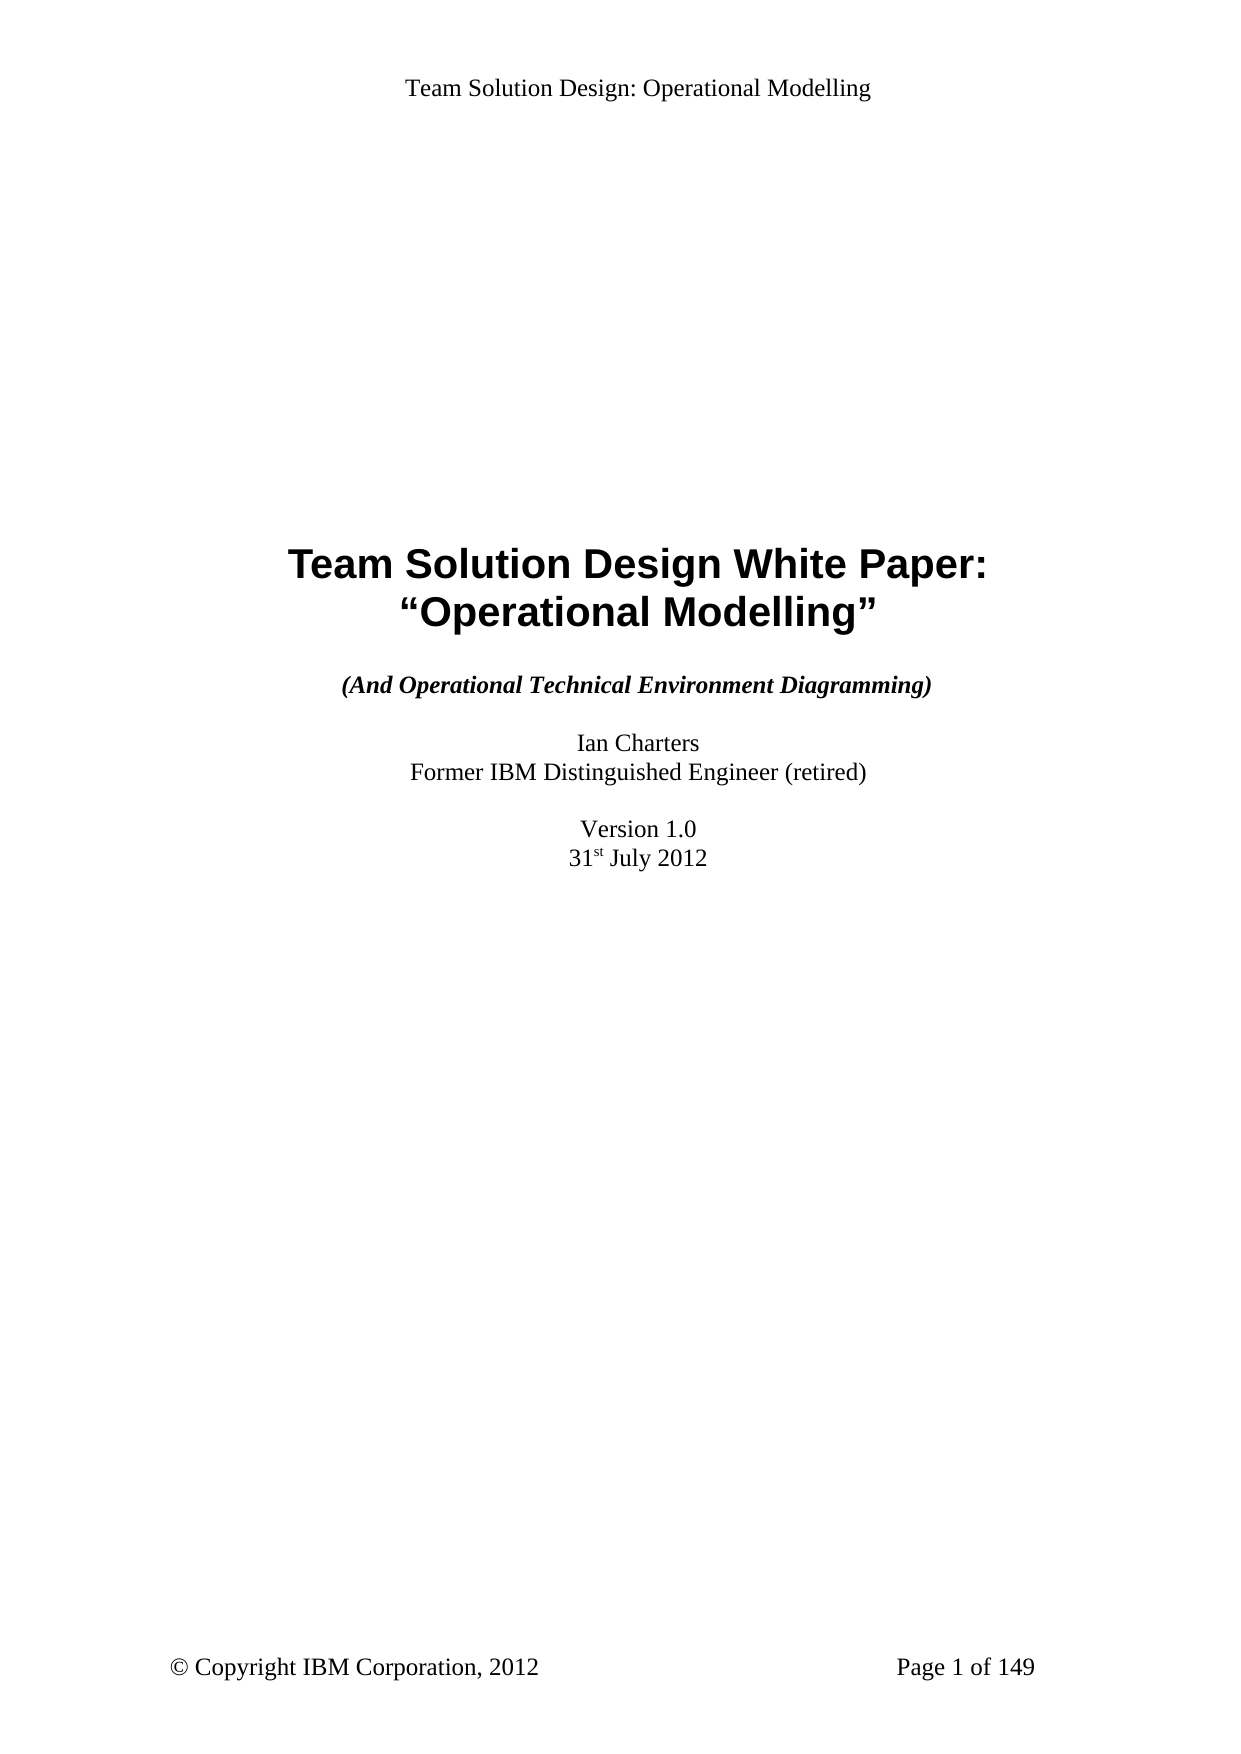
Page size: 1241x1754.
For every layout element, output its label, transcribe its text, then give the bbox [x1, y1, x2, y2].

subtitle Team Solution Design White Paper: “Operational Modelling” [169, 539, 1107, 635]
text Former IBM Distinguished Engineer (retired) [169, 757, 1107, 785]
text Version 1.0 [169, 814, 1107, 843]
text Ian Charters [169, 728, 1107, 757]
text 31st July 2012 [169, 843, 1107, 872]
text (And Operational Technical Environment Diagramming) [169, 670, 1107, 699]
